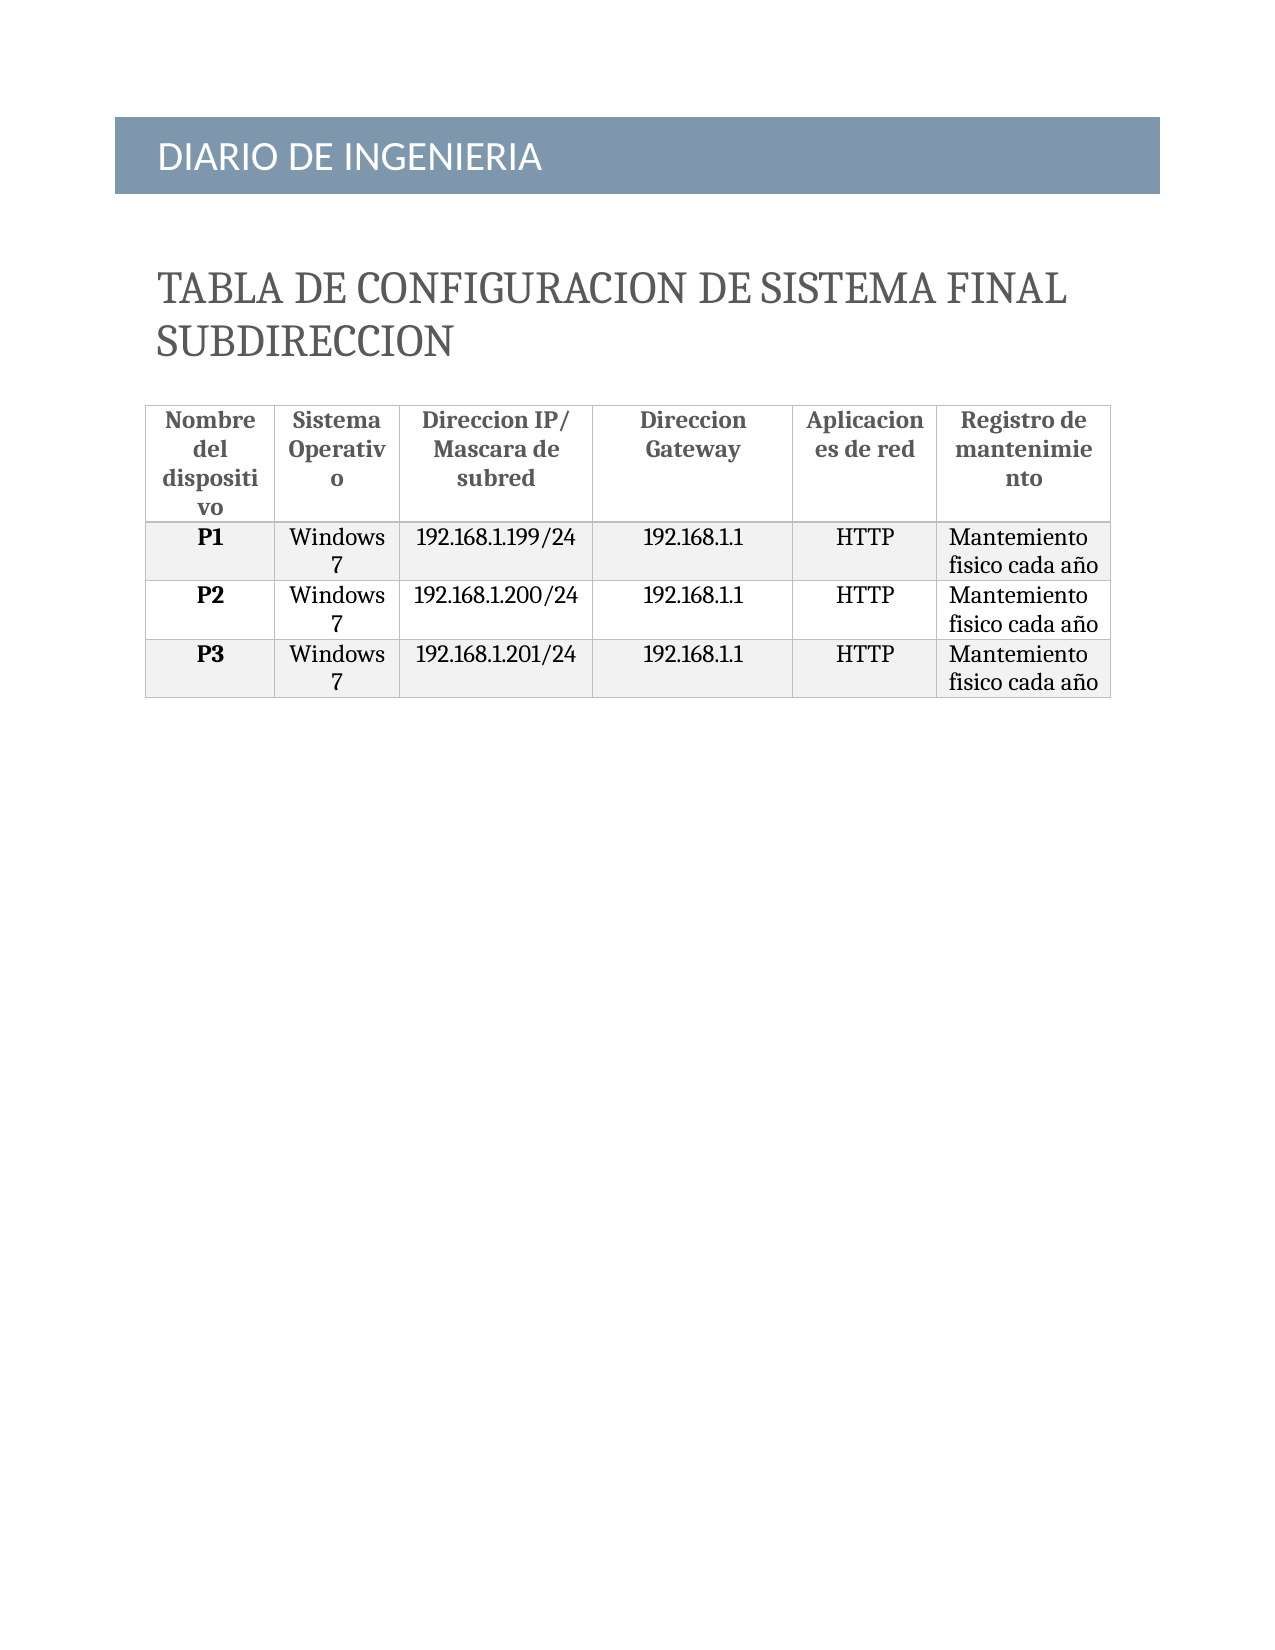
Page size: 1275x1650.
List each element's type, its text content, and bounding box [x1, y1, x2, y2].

table_cell HTTP [793, 523, 936, 580]
table_header Direccion IP/ Mascara de subred [400, 406, 592, 521]
table_cell 192.168.1.1 [593, 523, 792, 580]
table_cell 192.168.1.201/24 [400, 640, 592, 697]
table_header Nombre del dispositivo [146, 406, 274, 521]
table_cell Windows 7 [275, 640, 399, 697]
table_cell 192.168.1.1 [593, 640, 792, 697]
table_header Aplicaciones de red [793, 406, 936, 521]
table_header Sistema Operativo [275, 406, 399, 521]
table_cell 192.168.1.1 [593, 581, 792, 638]
subtitle TABLA DE CONFIGURACION DE SISTEMA FINAL SUBDIRECCION [157, 262, 1117, 368]
table_cell P2 [146, 581, 274, 638]
table_header Direccion Gateway [593, 406, 792, 521]
table_cell P1 [146, 523, 274, 580]
table_header Registro de mantenimiento [937, 406, 1110, 521]
table_cell Mantemiento fisico cada año [937, 640, 1110, 697]
table_cell Mantemiento fisico cada año [937, 581, 1110, 638]
table_cell 192.168.1.199/24 [400, 523, 592, 580]
table_cell Windows 7 [275, 523, 399, 580]
table_cell HTTP [793, 581, 936, 638]
table_cell HTTP [793, 640, 936, 697]
table_cell 192.168.1.200/24 [400, 581, 592, 638]
table_cell P3 [146, 640, 274, 697]
table_cell Windows 7 [275, 581, 399, 638]
table_cell Mantemiento fisico cada año [937, 523, 1110, 580]
